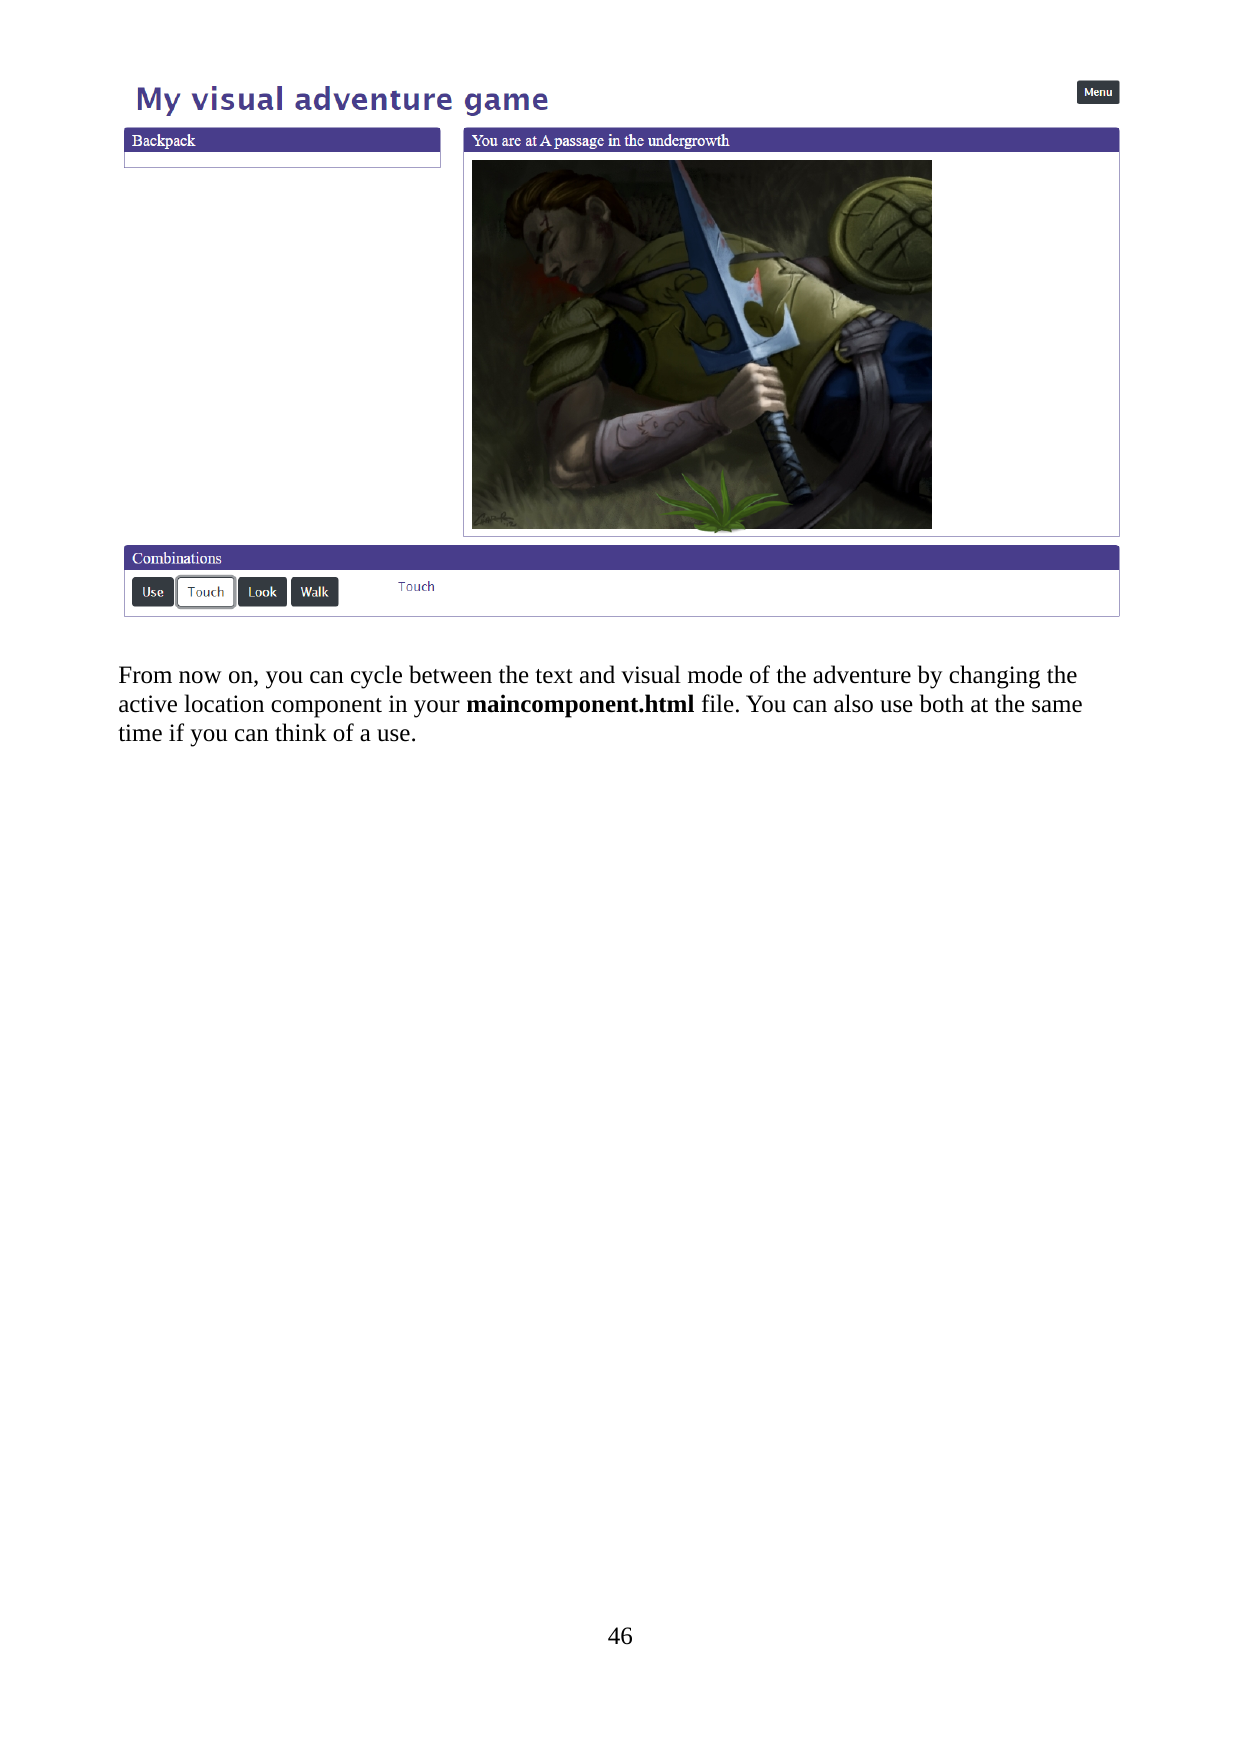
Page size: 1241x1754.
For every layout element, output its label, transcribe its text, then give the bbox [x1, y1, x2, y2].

text From now on, you can cycle between the text and visual mode of the adventure by changing the active location component in your maincomponent.html file. You can also use both at the same time if you can think of a use. [118, 660, 1122, 747]
